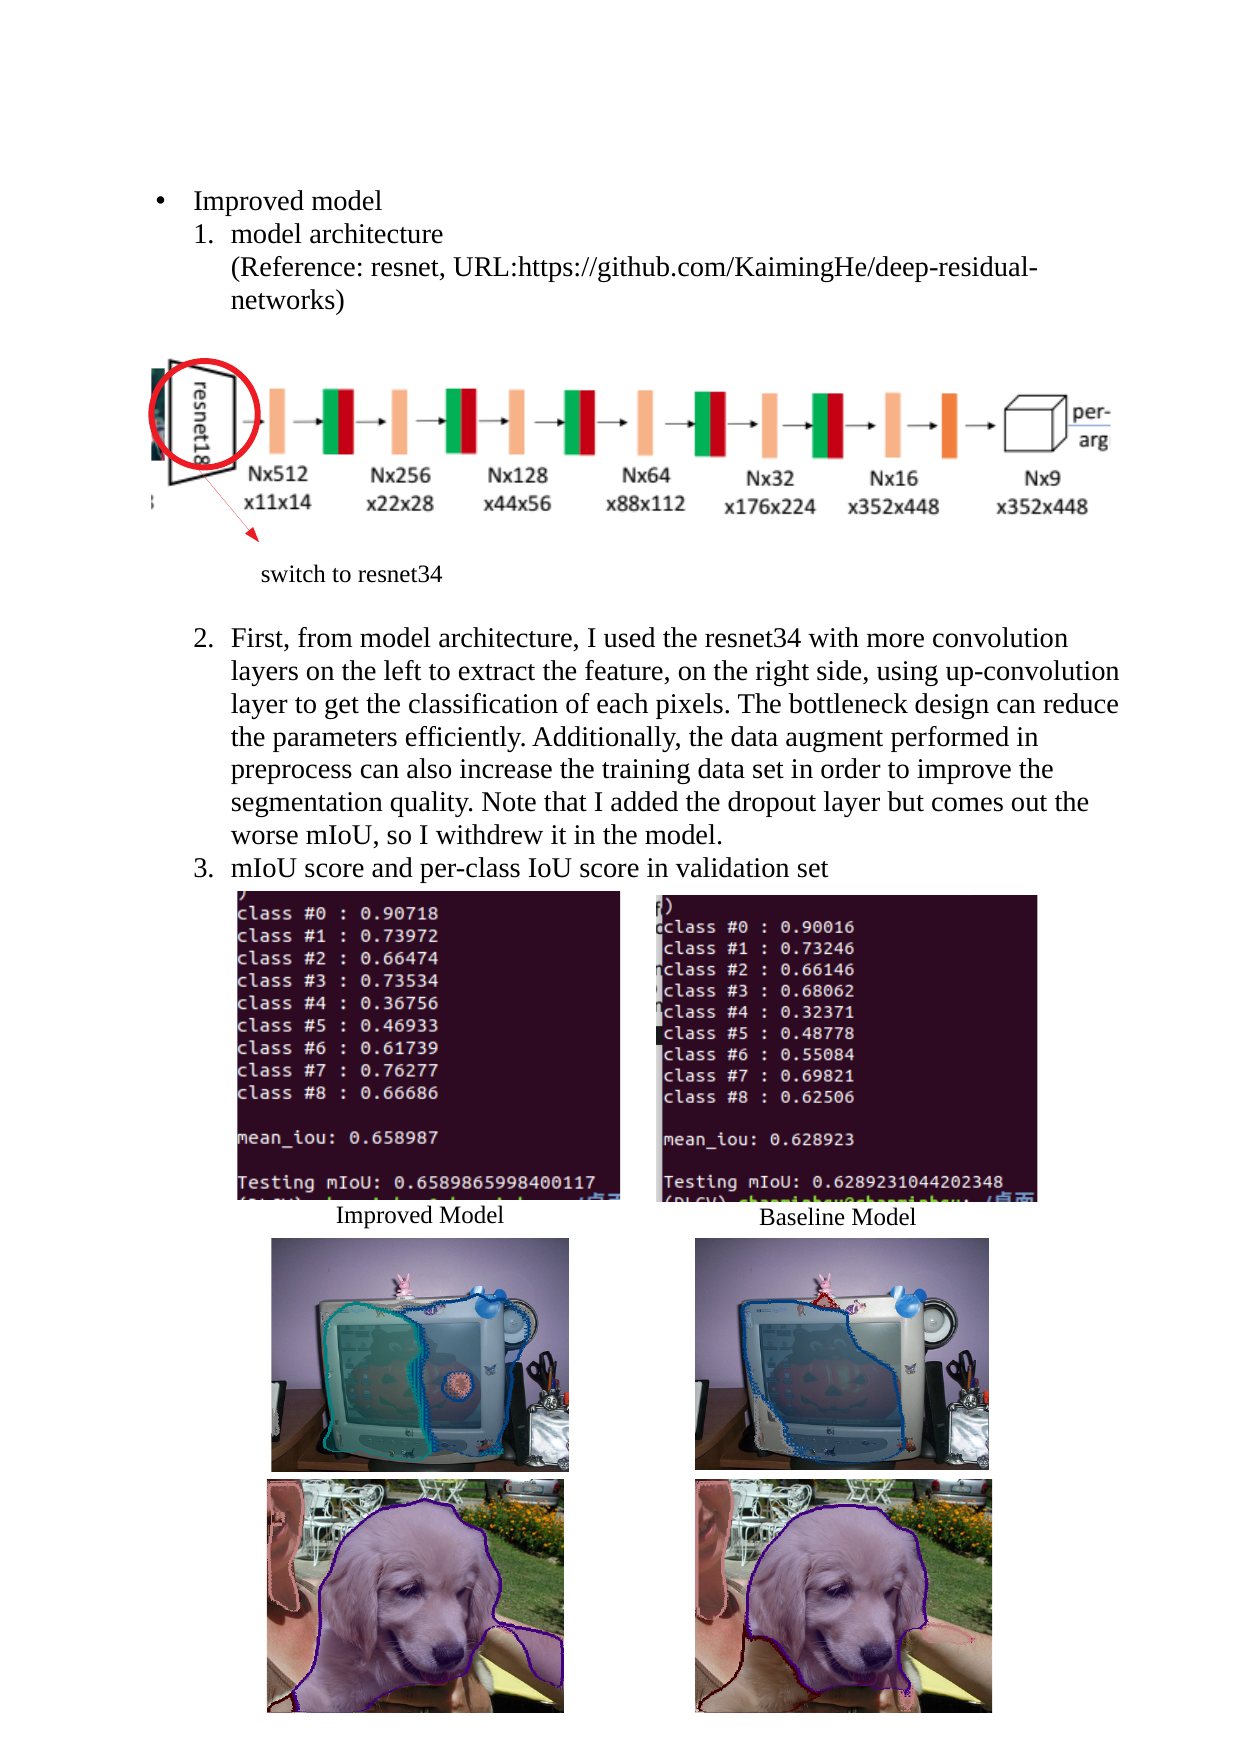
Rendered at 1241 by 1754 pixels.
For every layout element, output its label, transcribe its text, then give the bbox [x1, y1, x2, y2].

list model architecture [193, 217, 1122, 250]
picture [155, 365, 254, 464]
list (Reference: resnet, URL:https://github.com/KaimingHe/deep-residual-networks) [193, 250, 1122, 316]
list Improved model [156, 184, 1122, 217]
picture [151, 342, 1111, 522]
list First, from model architecture, I used the resnet34 with more convolution layers on the left to extract the feature, on the right side, using up-convolution layer to get the classification of each pixels. The bottleneck design can reduce the parameters efficiently. Additionally, the data augment performed in preprocess can also increase the training data set in order to improve the segmentation quality. Note that I added the dropout layer but comes out the worse mIoU, so I withdrew it in the model. [193, 621, 1122, 851]
picture [237, 891, 621, 1200]
picture [695, 1479, 993, 1713]
list mIoU score and per-class IoU score in validation set [193, 851, 1122, 884]
picture [695, 1238, 989, 1470]
picture [266, 1479, 564, 1713]
picture [151, 434, 241, 522]
picture [271, 1238, 569, 1472]
picture [656, 895, 1038, 1202]
